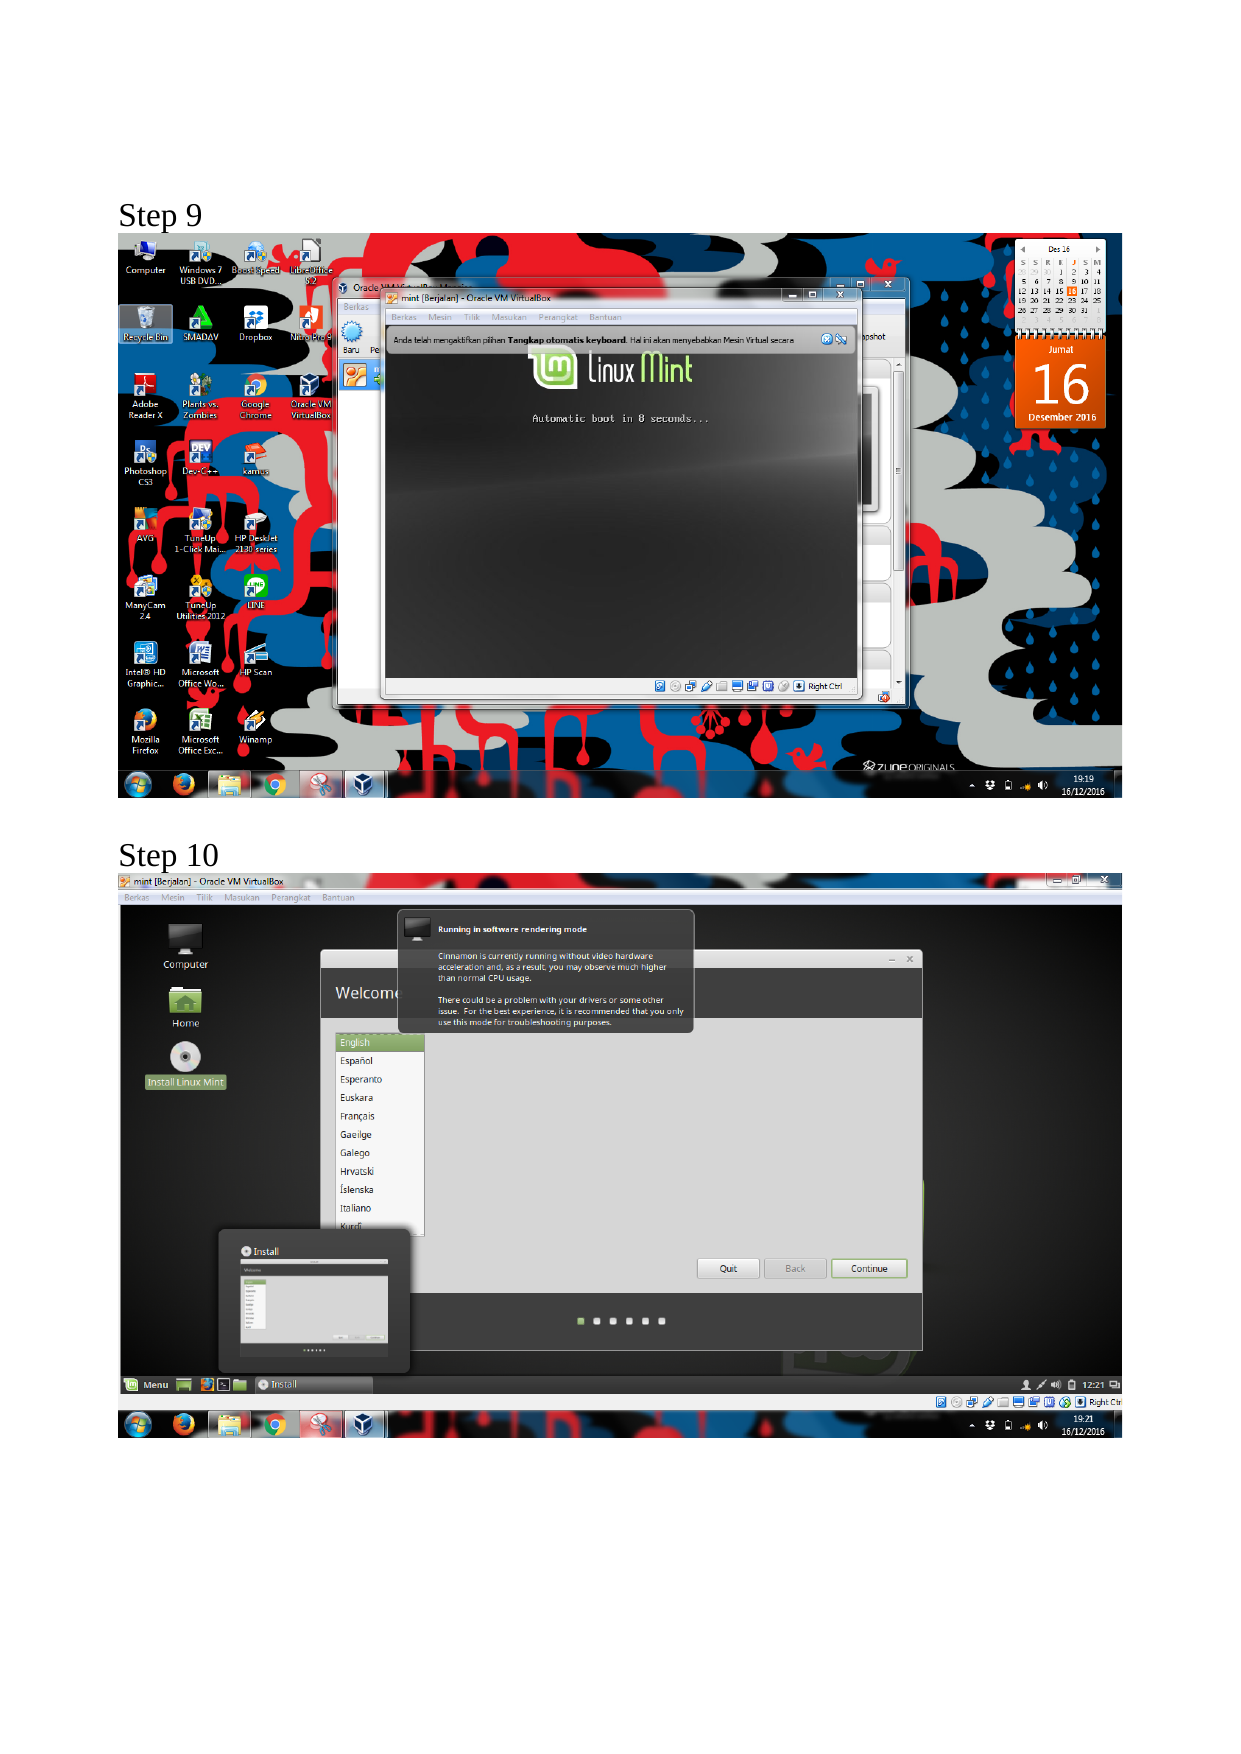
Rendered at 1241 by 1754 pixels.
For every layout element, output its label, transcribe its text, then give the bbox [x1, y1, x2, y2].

picture [118, 873, 1123, 1438]
text Step 10 [118, 836, 1122, 873]
text Step 9 [118, 195, 1122, 233]
picture [118, 233, 1123, 798]
